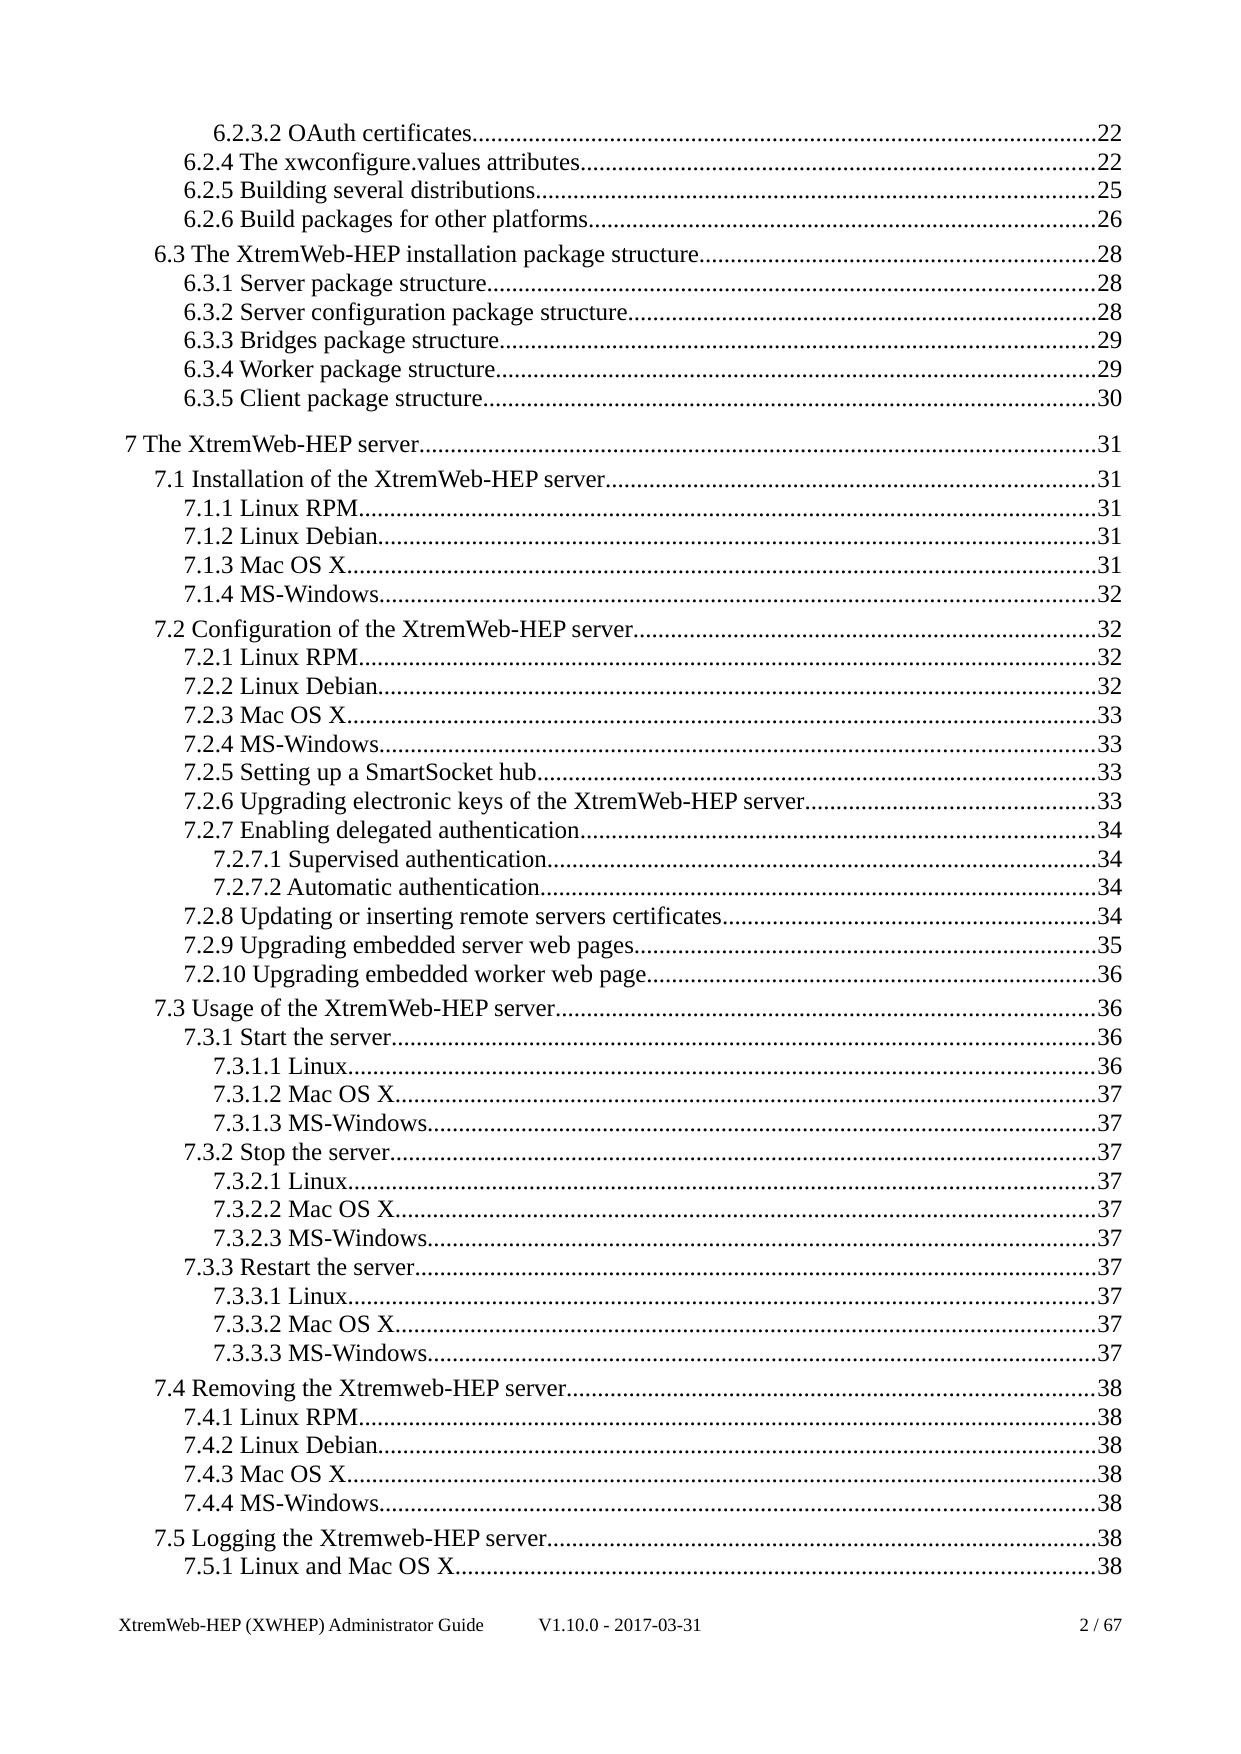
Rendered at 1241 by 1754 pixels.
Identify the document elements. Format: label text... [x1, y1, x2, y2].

text 7.2.7 Enabling delegated authentication 34 [177, 815, 1122, 844]
text 7.2.2 Linux Debian 32 [177, 671, 1122, 700]
text 7.3.1.2 Mac OS X 37 [207, 1079, 1122, 1108]
text 7.2.3 Mac OS X 33 [177, 700, 1122, 729]
text 7.3.2 Stop the server 37 [177, 1137, 1122, 1166]
text 7.3.2.1 Linux 37 [207, 1166, 1122, 1194]
text 7.2.1 Linux RPM 32 [177, 642, 1122, 671]
text 6.2.5 Building several distributions 25 [177, 176, 1122, 204]
text 6.3.5 Client package structure 30 [177, 383, 1122, 412]
text 7.3.2.2 Mac OS X 37 [207, 1194, 1122, 1223]
text 7.2.6 Upgrading electronic keys of the XtremWeb-HEP server 33 [177, 786, 1122, 815]
text 7.2.9 Upgrading embedded server web pages 35 [177, 930, 1122, 959]
text 7.4.1 Linux RPM 38 [177, 1402, 1122, 1431]
text 7.1 Installation of the XtremWeb-HEP server 31 [148, 464, 1122, 493]
text 6.3.3 Bridges package structure 29 [177, 325, 1122, 354]
text 6.3 The XtremWeb-HEP installation package structure 28 [148, 239, 1122, 268]
text 7.1.4 MS-Windows 32 [177, 579, 1122, 608]
text 7.4.4 MS-Windows 38 [177, 1488, 1122, 1517]
text 7.1.2 Linux Debian 31 [177, 521, 1122, 550]
text 7.2.7.1 Supervised authentication. 34 [207, 844, 1122, 872]
text 7.2.8 Updating or inserting remote servers certificates 34 [177, 901, 1122, 930]
text 7.3.3.2 Mac OS X 37 [207, 1309, 1122, 1338]
text 7.2.7.2 Automatic authentication 34 [207, 872, 1122, 901]
text 7.2 Configuration of the XtremWeb-HEP server 32 [148, 614, 1122, 642]
text 7.3 Usage of the XtremWeb-HEP server 36 [148, 993, 1122, 1022]
text 7.3.1 Start the server 36 [177, 1022, 1122, 1051]
text 7.4.2 Linux Debian 38 [177, 1431, 1122, 1459]
text 7.3.3.3 MS-Windows 37 [207, 1338, 1122, 1367]
text 7.2.5 Setting up a SmartSocket hub 33 [177, 757, 1122, 786]
text 7.4 Removing the Xtremweb-HEP server 38 [148, 1373, 1122, 1402]
text 7.1.3 Mac OS X 31 [177, 550, 1122, 579]
text 6.2.4 The xwconfigure.values attributes 22 [177, 147, 1122, 176]
text 7.5.1 Linux and Mac OS X 38 [177, 1551, 1122, 1580]
text 7.2.10 Upgrading embedded worker web page 36 [177, 959, 1122, 987]
text 6.3.1 Server package structure 28 [177, 268, 1122, 297]
text 7.4.3 Mac OS X 38 [177, 1459, 1122, 1488]
text 7 The XtremWeb-HEP server 31 [118, 429, 1122, 458]
text 7.3.3.1 Linux 37 [207, 1281, 1122, 1309]
text 7.3.1.3 MS-Windows 37 [207, 1108, 1122, 1137]
text 6.3.4 Worker package structure 29 [177, 354, 1122, 383]
text 6.3.2 Server configuration package structure 28 [177, 297, 1122, 325]
text 7.3.1.1 Linux 36 [207, 1051, 1122, 1079]
text 7.3.3 Restart the server 37 [177, 1252, 1122, 1281]
text 7.3.2.3 MS-Windows 37 [207, 1223, 1122, 1252]
text 6.2.3.2 OAuth certificates 22 [207, 118, 1122, 147]
text 7.5 Logging the Xtremweb-HEP server 38 [148, 1523, 1122, 1551]
text 7.2.4 MS-Windows 33 [177, 729, 1122, 757]
text 6.2.6 Build packages for other platforms 26 [177, 204, 1122, 233]
text 7.1.1 Linux RPM 31 [177, 493, 1122, 521]
